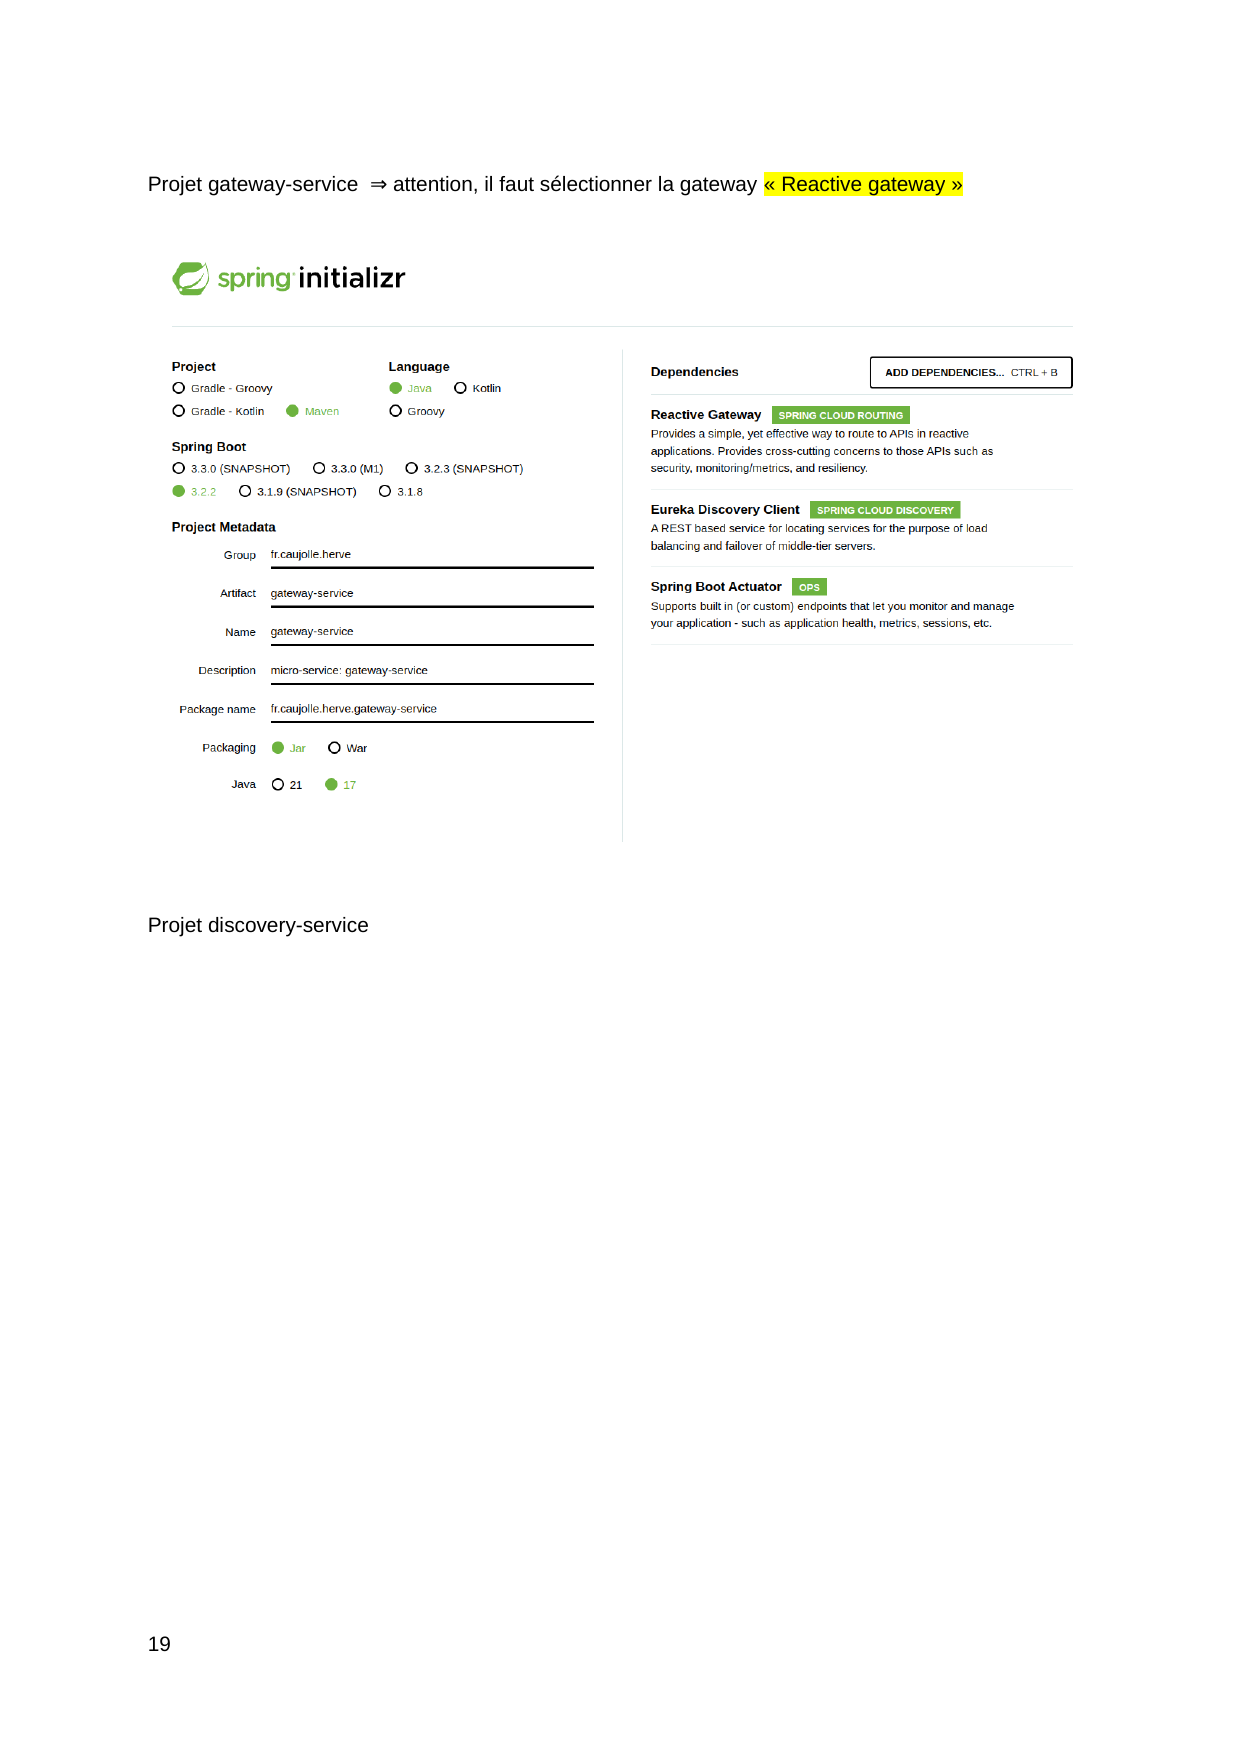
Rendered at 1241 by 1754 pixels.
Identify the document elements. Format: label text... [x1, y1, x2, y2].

picture [147, 243, 1093, 842]
text Projet discovery-service [148, 913, 1093, 937]
text Projet gateway-service ⇒ attention, il faut sélectionner la gateway « Reactive gateway » [148, 172, 1093, 196]
